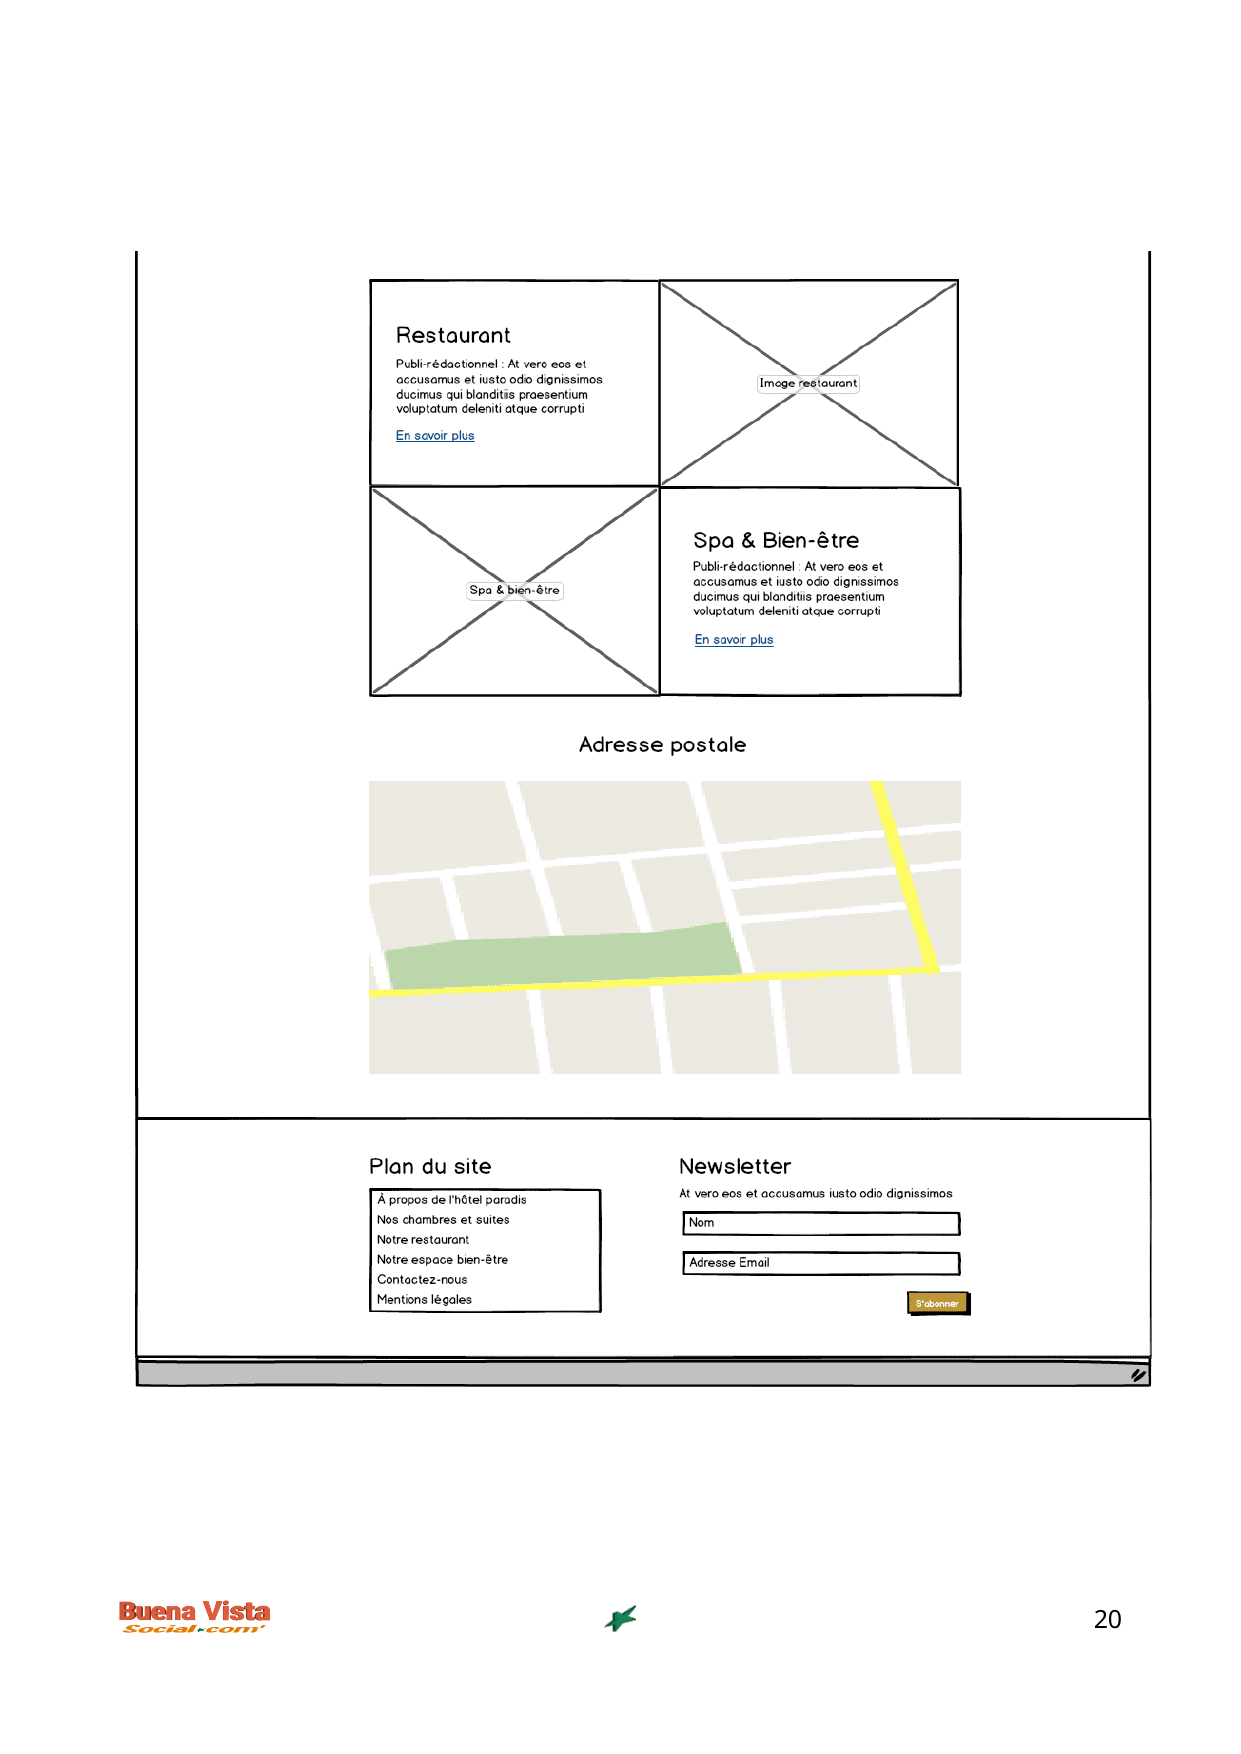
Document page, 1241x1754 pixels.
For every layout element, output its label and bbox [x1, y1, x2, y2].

picture [118, 1600, 271, 1637]
picture [134, 251, 1152, 1387]
picture [604, 1603, 636, 1636]
